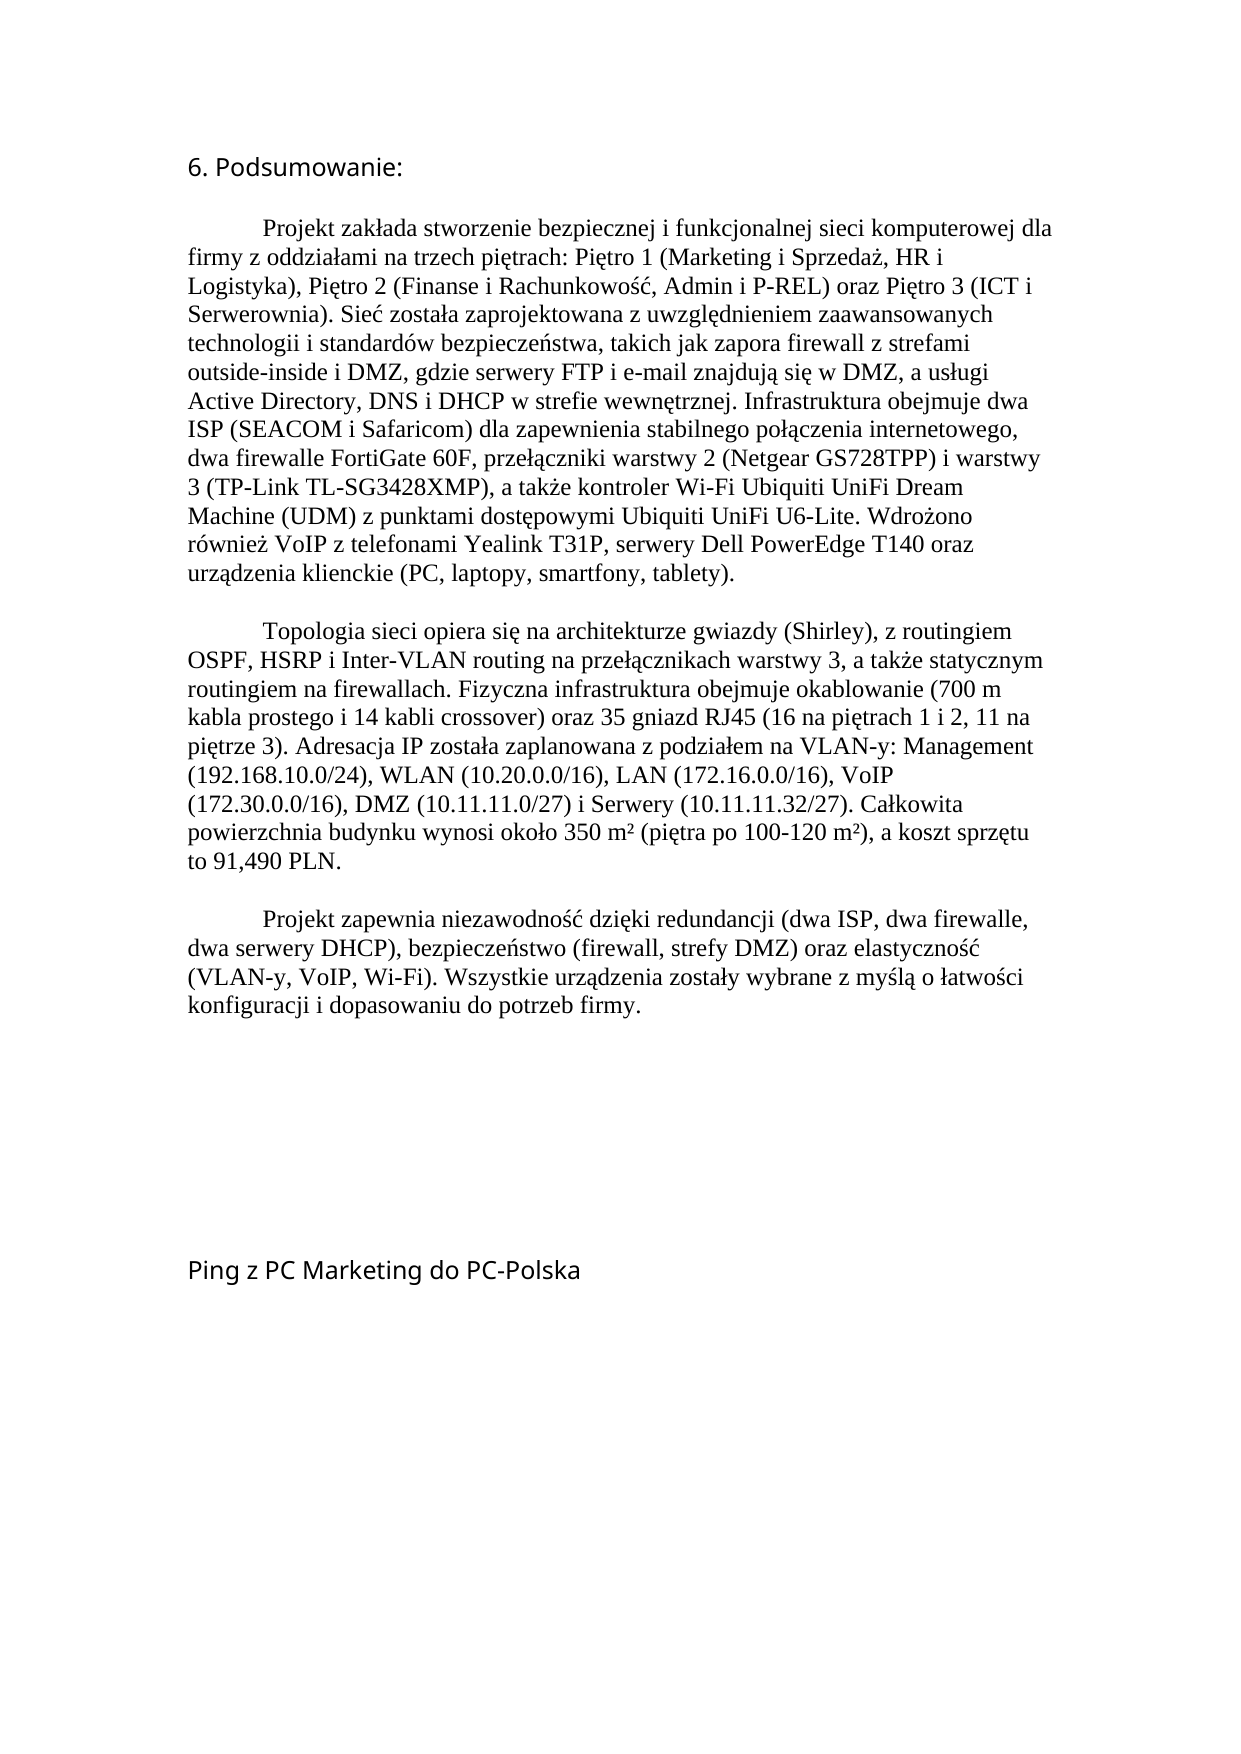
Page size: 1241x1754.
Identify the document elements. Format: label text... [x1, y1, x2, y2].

text Ping z PC Marketing do PC-Polska [187, 1253, 1053, 1287]
text Topologia sieci opiera się na architekturze gwiazdy (Shirley), z routingiem OSPF, HSRP i Inter-VLAN routing na przełącznikach warstwy 3, a także statycznym routingiem na firewallach. Fizyczna infrastruktura obejmuje okablowanie (700 m kabla prostego i 14 kabli crossover) oraz 35 gniazd RJ45 (16 na piętrach 1 i 2, 11 na piętrze 3). Adresacja IP została zaplanowana z podziałem na VLAN-y: Management (192.168.10.0/24), WLAN (10.20.0.0/16), LAN (172.16.0.0/16), VoIP (172.30.0.0/16), DMZ (10.11.11.0/27) i Serwery (10.11.11.32/27). Całkowita powierzchnia budynku wynosi około 350 m² (piętra po 100-120 m²), a koszt sprzętu to 91,490 PLN. [187, 616, 1053, 875]
text Projekt zakłada stworzenie bezpiecznej i funkcjonalnej sieci komputerowej dla firmy z oddziałami na trzech piętrach: Piętro 1 (Marketing i Sprzedaż, HR i Logistyka), Piętro 2 (Finanse i Rachunkowość, Admin i P-REL) oraz Piętro 3 (ICT i Serwerownia). Sieć została zaprojektowana z uwzględnieniem zaawansowanych technologii i standardów bezpieczeństwa, takich jak zapora firewall z strefami outside-inside i DMZ, gdzie serwery FTP i e-mail znajdują się w DMZ, a usługi Active Directory, DNS i DHCP w strefie wewnętrznej. Infrastruktura obejmuje dwa ISP (SEACOM i Safaricom) dla zapewnienia stabilnego połączenia internetowego, dwa firewalle FortiGate 60F, przełączniki warstwy 2 (Netgear GS728TPP) i warstwy 3 (TP-Link TL-SG3428XMP), a także kontroler Wi-Fi Ubiquiti UniFi Dream Machine (UDM) z punktami dostępowymi Ubiquiti UniFi U6-Lite. Wdrożono również VoIP z telefonami Yealink T31P, serwery Dell PowerEdge T140 oraz urządzenia klienckie (PC, laptopy, smartfony, tablety). [187, 213, 1053, 587]
list Podsumowanie: [187, 150, 1053, 184]
text Projekt zapewnia niezawodność dzięki redundancji (dwa ISP, dwa firewalle, dwa serwery DHCP), bezpieczeństwo (firewall, strefy DMZ) oraz elastyczność (VLAN-y, VoIP, Wi-Fi). Wszystkie urządzenia zostały wybrane z myślą o łatwości konfiguracji i dopasowaniu do potrzeb firmy. [187, 904, 1053, 1019]
